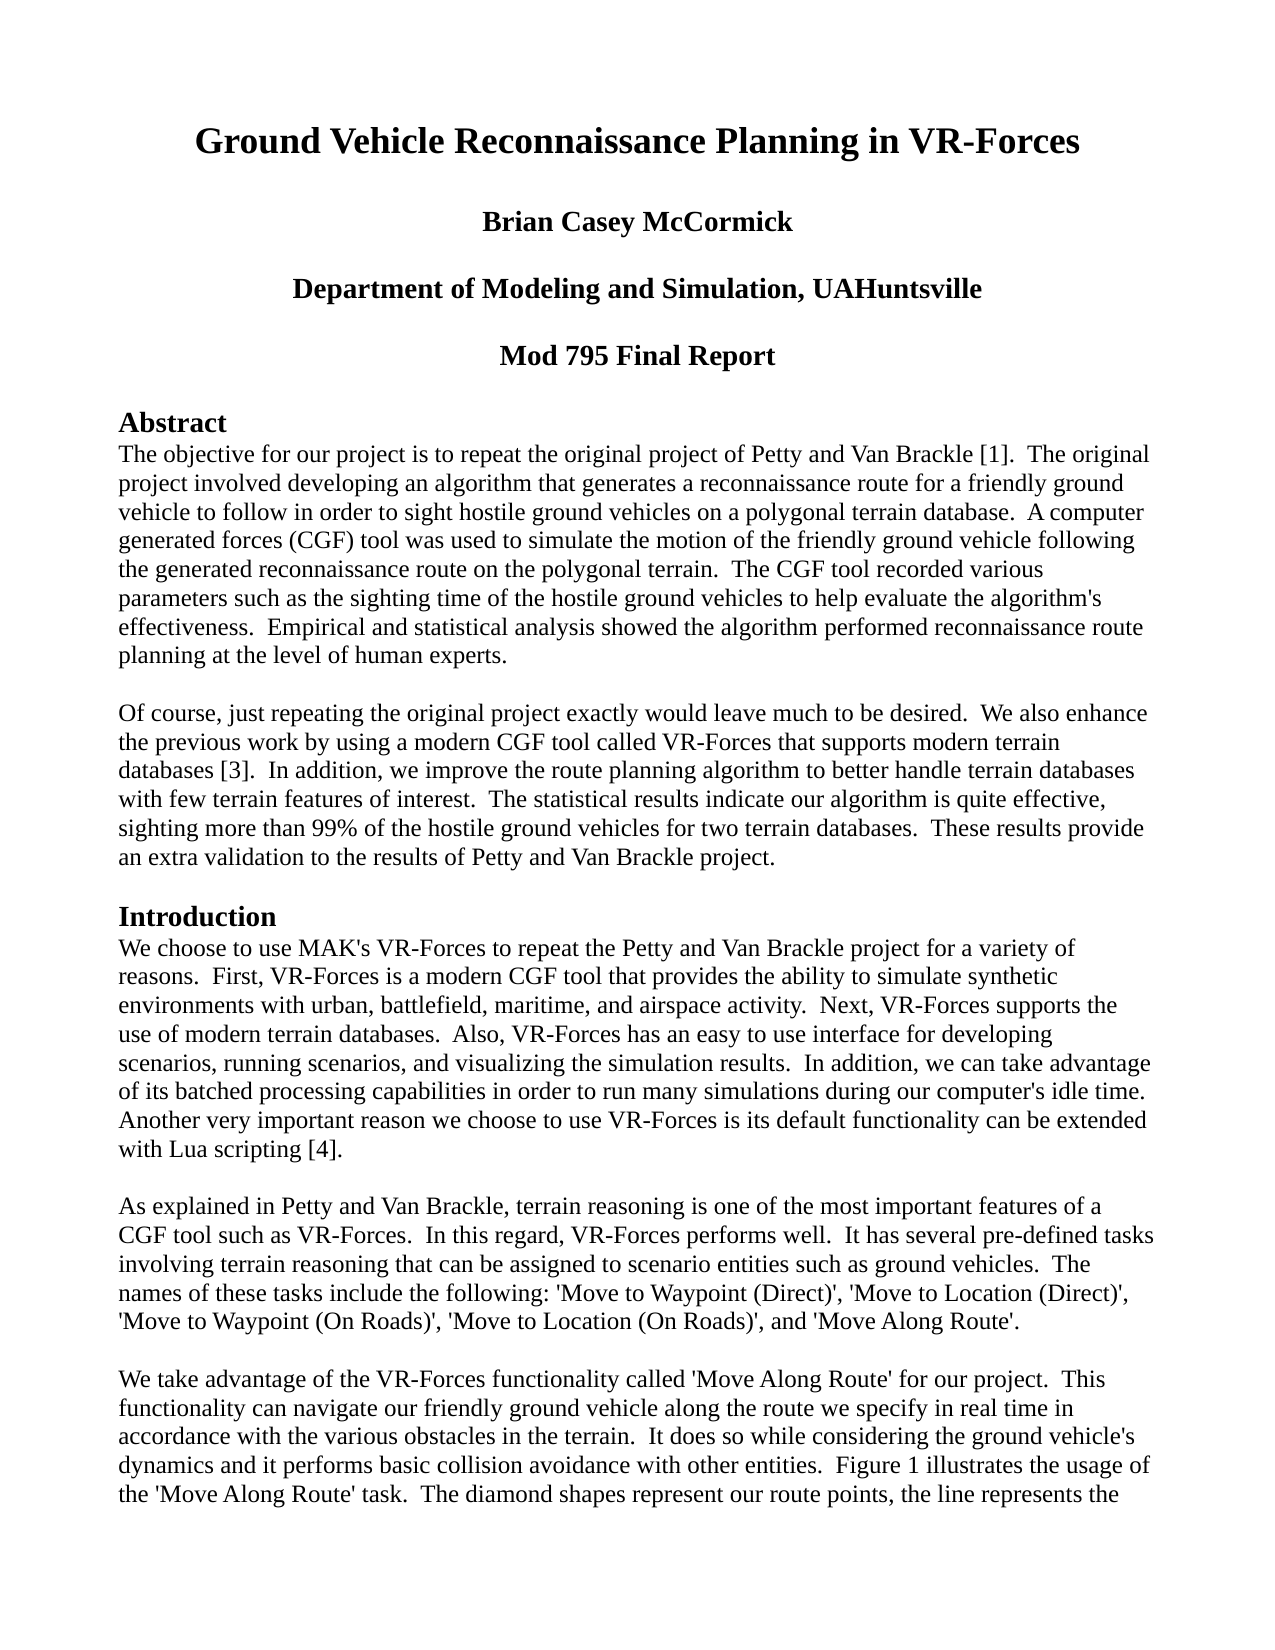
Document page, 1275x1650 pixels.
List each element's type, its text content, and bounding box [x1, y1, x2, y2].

text Department of Modeling and Simulation, UAHuntsville [118, 271, 1157, 305]
text As explained in Petty and Van Brackle, terrain reasoning is one of the most important features of a CGF tool such as VR-Forces. In this regard, VR-Forces performs well. It has several pre-defined tasks involving terrain reasoning that can be assigned to scenario entities such as ground vehicles. The names of these tasks include the following: 'Move to Waypoint (Direct)', 'Move to Location (Direct)', 'Move to Waypoint (On Roads)', 'Move to Location (On Roads)', and 'Move Along Route'. [118, 1191, 1157, 1335]
text Mod 795 Final Report [118, 338, 1157, 372]
text Of course, just repeating the original project exactly would leave much to be desired. We also enhance the previous work by using a modern CGF tool called VR-Forces that supports modern terrain databases [3]. In addition, we improve the route planning algorithm to better handle terrain databases with few terrain features of interest. The statistical results indicate our algorithm is quite effective, sighting more than 99% of the hostile ground vehicles for two terrain databases. These results provide an extra validation to the results of Petty and Van Brackle project. [118, 698, 1157, 870]
text We take advantage of the VR-Forces functionality called 'Move Along Route' for our project. This functionality can navigate our friendly ground vehicle along the route we specify in real time in accordance with the various obstacles in the terrain. It does so while considering the ground vehicle's dynamics and it performs basic collision avoidance with other entities. Figure 1 illustrates the usage of the 'Move Along Route' task. The diamond shapes represent our route points, the line represents the [118, 1364, 1157, 1508]
text Ground Vehicle Reconnaissance Planning in VR-Forces [118, 118, 1157, 161]
text Introduction [118, 899, 1157, 933]
text The objective for our project is to repeat the original project of Petty and Van Brackle [1]. The original project involved developing an algorithm that generates a reconnaissance route for a friendly ground vehicle to follow in order to sight hostile ground vehicles on a polygonal terrain database. A computer generated forces (CGF) tool was used to simulate the motion of the friendly ground vehicle following the generated reconnaissance route on the polygonal terrain. The CGF tool recorded various parameters such as the sighting time of the hostile ground vehicles to help evaluate the algorithm's effectiveness. Empirical and statistical analysis showed the algorithm performed reconnaissance route planning at the level of human experts. [118, 439, 1157, 669]
text Brian Casey McCormick [118, 204, 1157, 238]
text Another very important reason we choose to use VR-Forces is its default functionality can be extended with Lua scripting [4]. [118, 1105, 1157, 1163]
text We choose to use MAK's VR-Forces to repeat the Petty and Van Brackle project for a variety of reasons. First, VR-Forces is a modern CGF tool that provides the ability to simulate synthetic environments with urban, battlefield, maritime, and airspace activity. Next, VR-Forces supports the use of modern terrain databases. Also, VR-Forces has an easy to use interface for developing scenarios, running scenarios, and visualizing the simulation results. In addition, we can take advantage of its batched processing capabilities in order to run many simulations during our computer's idle time. [118, 933, 1157, 1105]
text Abstract [118, 406, 1157, 439]
